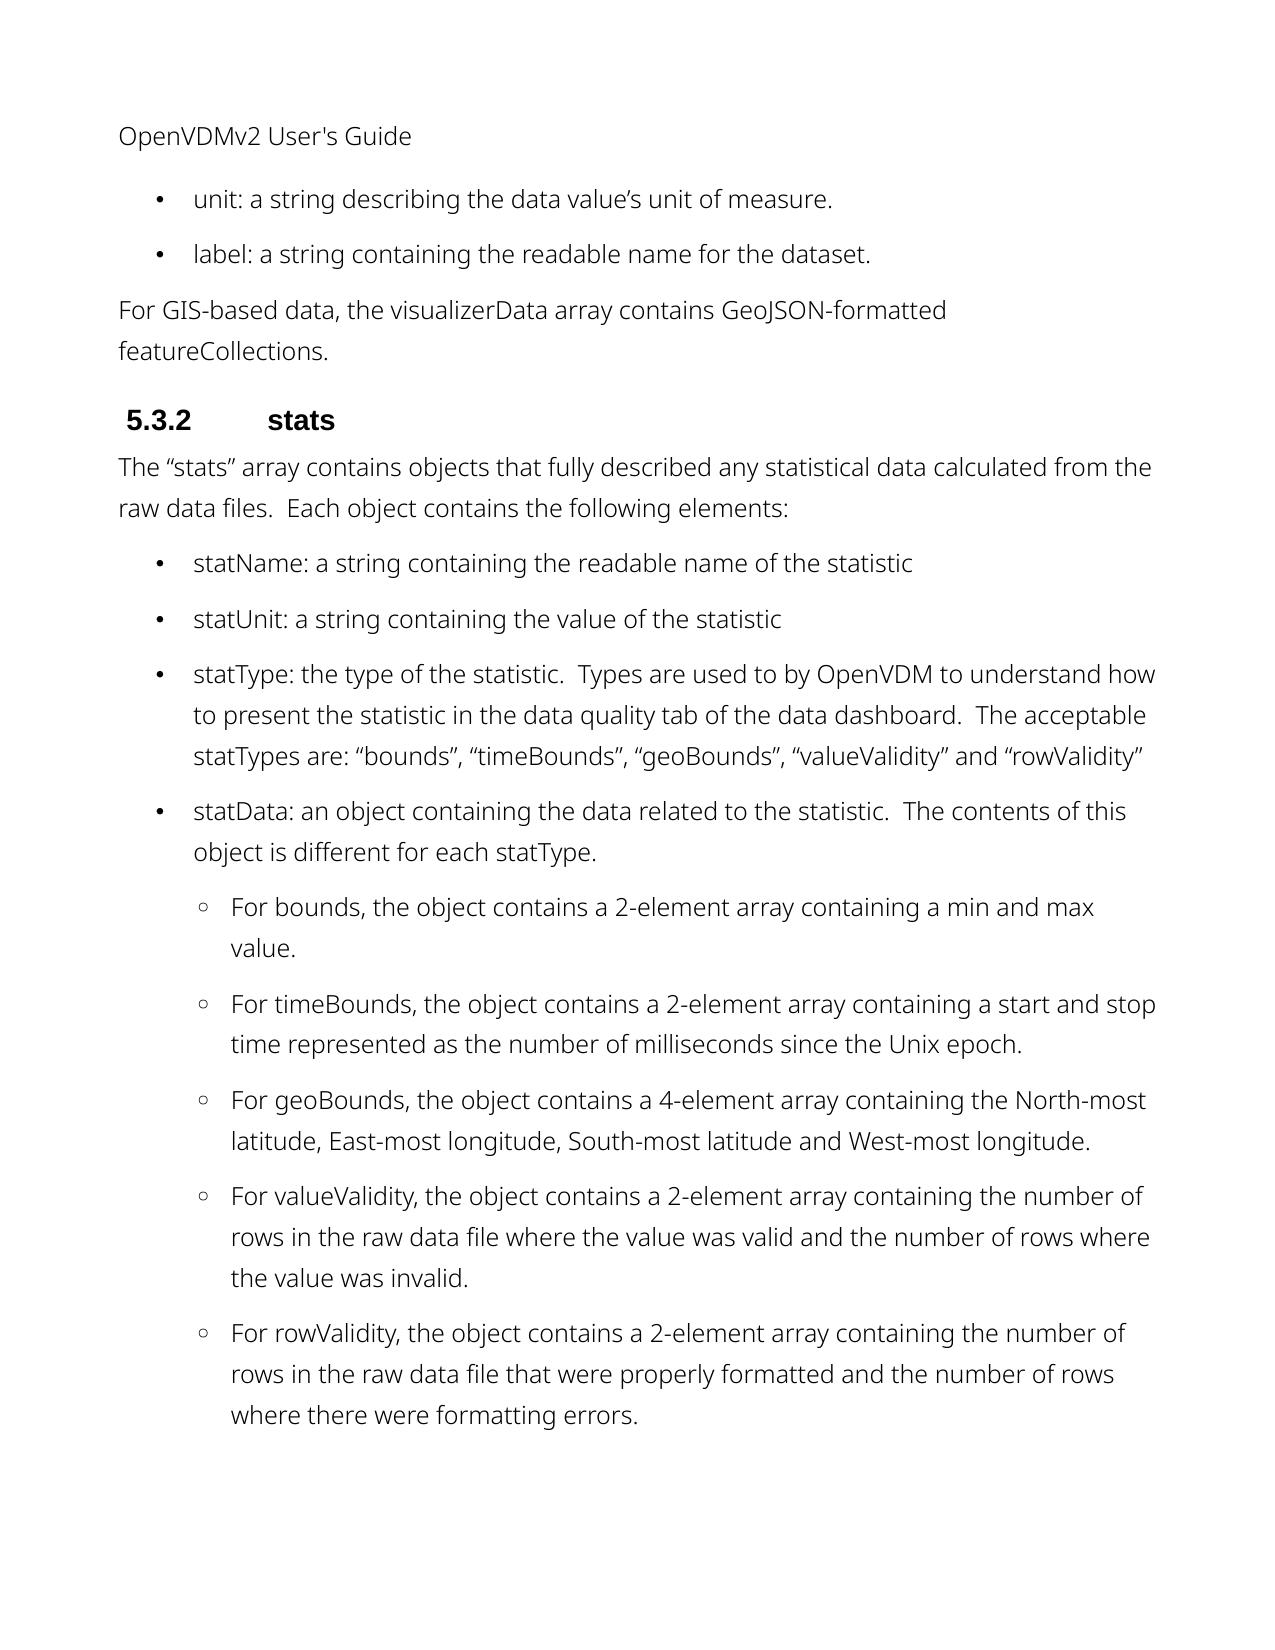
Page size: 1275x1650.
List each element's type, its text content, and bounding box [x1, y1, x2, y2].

list For timeBounds, the object contains a 2-element array containing a start and stop time represented as the number of milliseconds since the Unix epoch. [193, 986, 1157, 1061]
list statType: the type of the statistic. Types are used to by OpenVDM to understand how to present the statistic in the data quality tab of the data dashboard. The acceptable statTypes are: “bounds”, “timeBounds”, “geoBounds”, “valueValidity” and “rowValidity” [156, 657, 1157, 772]
list label: a string containing the readable name for the dataset. [156, 237, 1157, 271]
list statUnit: a string containing the value of the statistic [156, 601, 1157, 635]
list statData: an object containing the data related to the statistic. The contents of this object is different for each statType. [156, 794, 1157, 869]
list For rowValidity, the object contains a 2-element array containing the number of rows in the raw data file that were properly formatted and the number of rows where there were formatting errors. [193, 1316, 1157, 1432]
text For GIS-based data, the visualizerData array contains GeoJSON-formatted featureCollections. [118, 292, 1157, 367]
subtitle stats [118, 403, 1157, 437]
list unit: a string describing the data value’s unit of measure. [156, 182, 1157, 216]
list For bounds, the object contains a 2-element array containing a min and max value. [193, 890, 1157, 965]
list For geoBounds, the object contains a 4-element array containing the North-most latitude, East-most longitude, South-most latitude and West-most longitude. [193, 1082, 1157, 1157]
text The “stats” array contains objects that fully described any statistical data calculated from the raw data files. Each object contains the following elements: [118, 449, 1157, 524]
list statName: a string containing the readable name of the statistic [156, 546, 1157, 580]
list For valueValidity, the object contains a 2-element array containing the number of rows in the raw data file where the value was valid and the number of rows where the value was invalid. [193, 1179, 1157, 1294]
